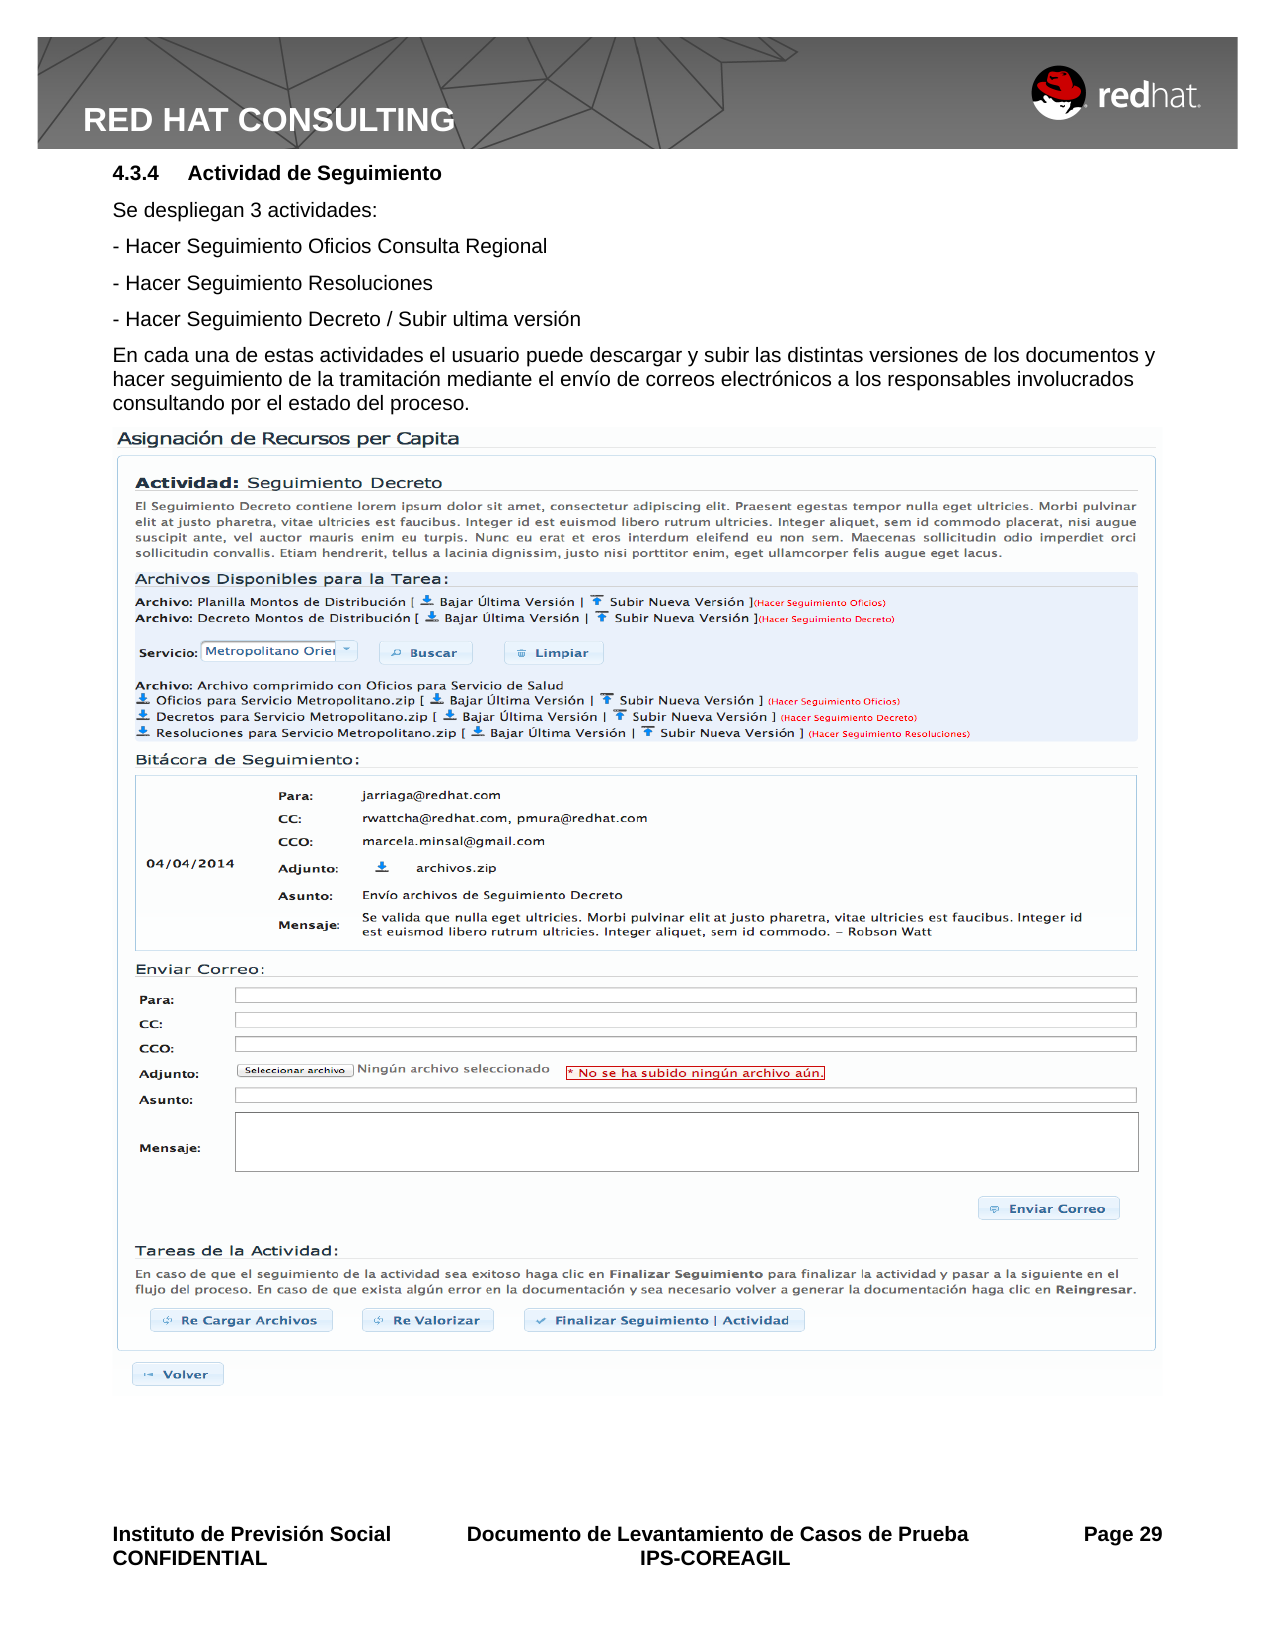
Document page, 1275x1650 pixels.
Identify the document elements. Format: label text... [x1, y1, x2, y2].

text Se despliegan 3 actividades: [112, 197, 1162, 221]
subtitle Actividad de Seguimiento [112, 161, 1162, 185]
text - Hacer Seguimiento Oficios Consulta Regional [112, 234, 1162, 258]
picture [37, 37, 1238, 149]
picture [112, 427, 1163, 1396]
text - Hacer Seguimiento Decreto / Subir ultima versión [112, 307, 1162, 331]
text - Hacer Seguimiento Resoluciones [112, 270, 1162, 294]
text En cada una de estas actividades el usuario puede descargar y subir las distintas versiones de los documentos y hacer seguimiento de la tramitación mediante el envío de correos electrónicos a los responsables involucrados consultando por el estado del proceso. [112, 343, 1162, 415]
